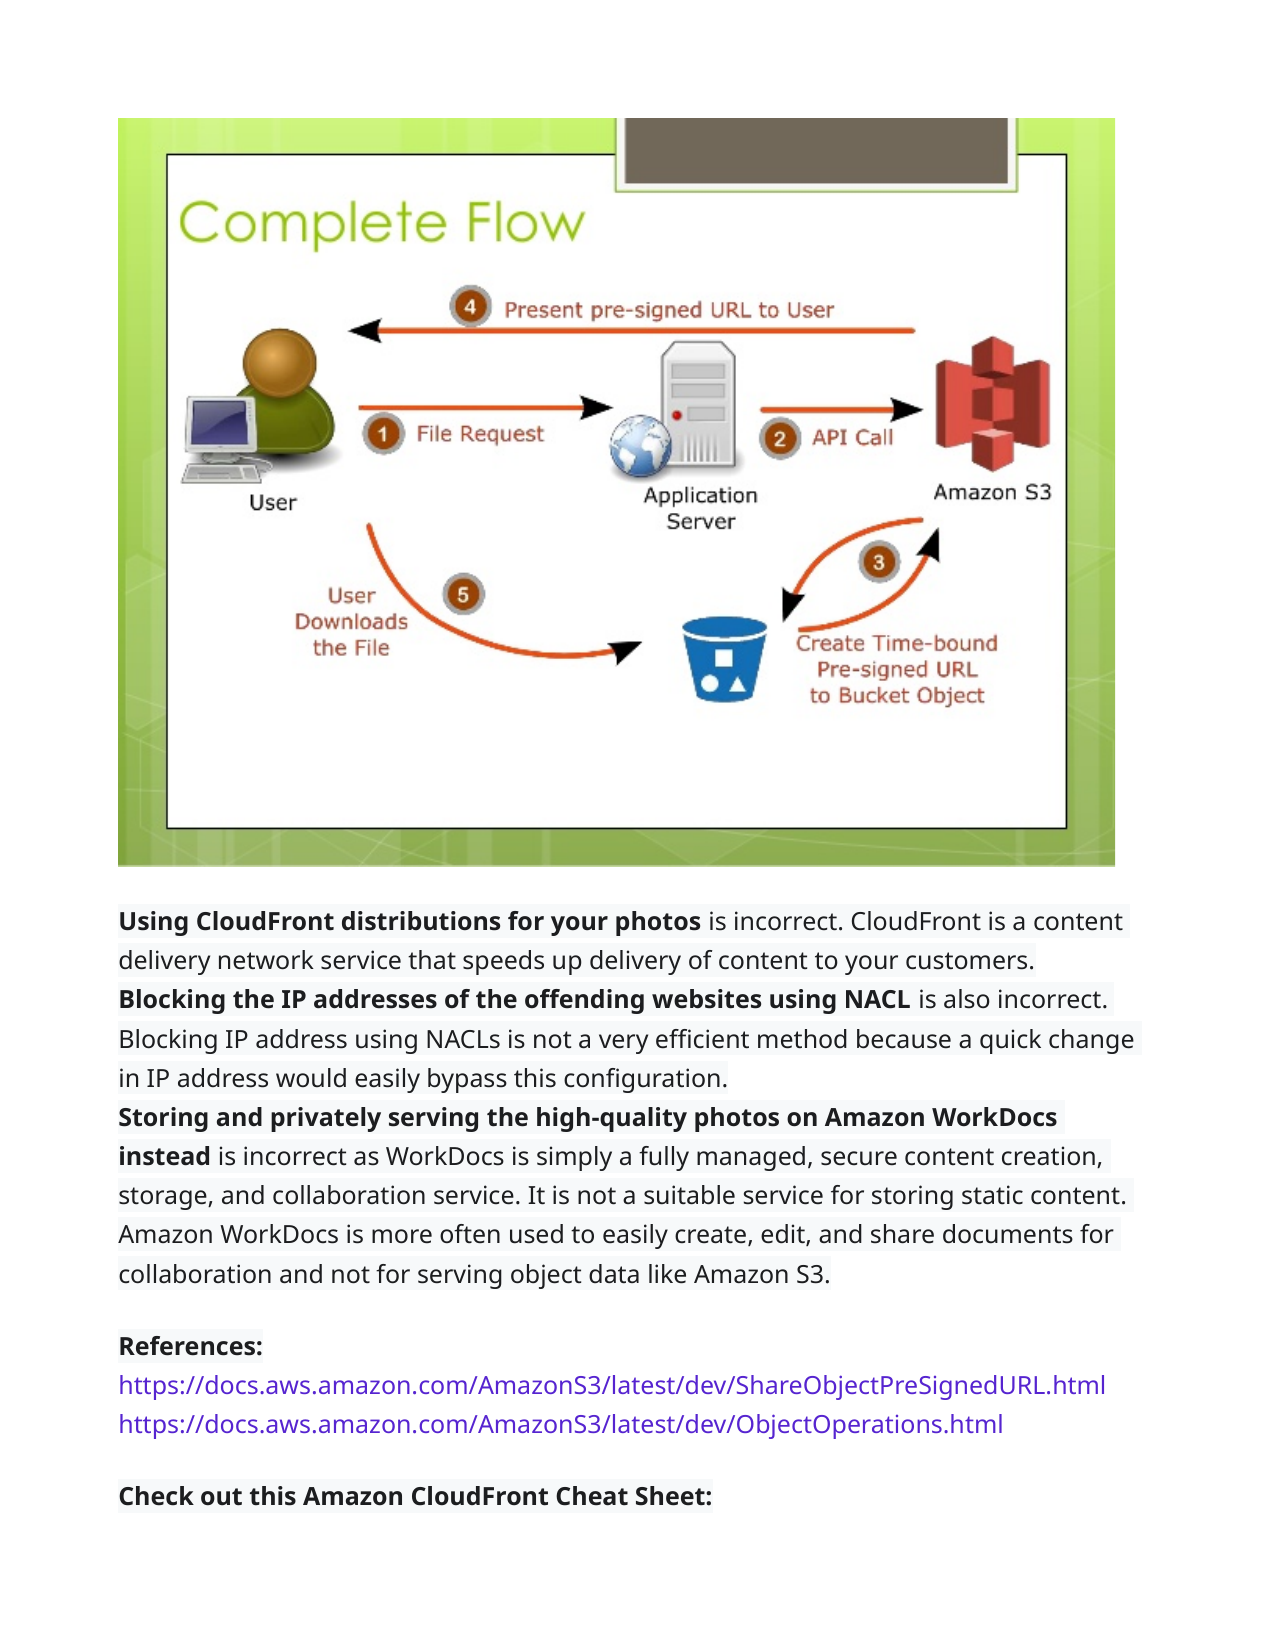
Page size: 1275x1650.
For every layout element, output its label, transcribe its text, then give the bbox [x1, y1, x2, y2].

text https://docs.aws.amazon.com/AmazonS3/latest/dev/ObjectOperations.html [118, 1407, 1157, 1441]
text Blocking the IP addresses of the offending websites using NACL is also incorrect. Blocking IP address using NACLs is not a very efficient method because a quick change in IP address would easily bypass this configuration. [118, 982, 1157, 1094]
text Storing and privately serving the high-quality photos on Amazon WorkDocs instead is incorrect as WorkDocs is simply a fully managed, secure content creation, storage, and collaboration service. It is not a suitable service for storing static content. Amazon WorkDocs is more often used to easily create, edit, and share documents for collaboration and not for serving object data like Amazon S3. [118, 1100, 1157, 1290]
text Check out this Amazon CloudFront Cheat Sheet: [118, 1479, 1157, 1513]
text Using CloudFront distributions for your photos is incorrect. CloudFront is a content delivery network service that speeds up delivery of content to your customers. [118, 904, 1157, 977]
text References: [118, 1328, 1157, 1363]
text https://docs.aws.amazon.com/AmazonS3/latest/dev/ShareObjectPreSignedURL.html [118, 1368, 1157, 1402]
picture [118, 118, 1116, 867]
